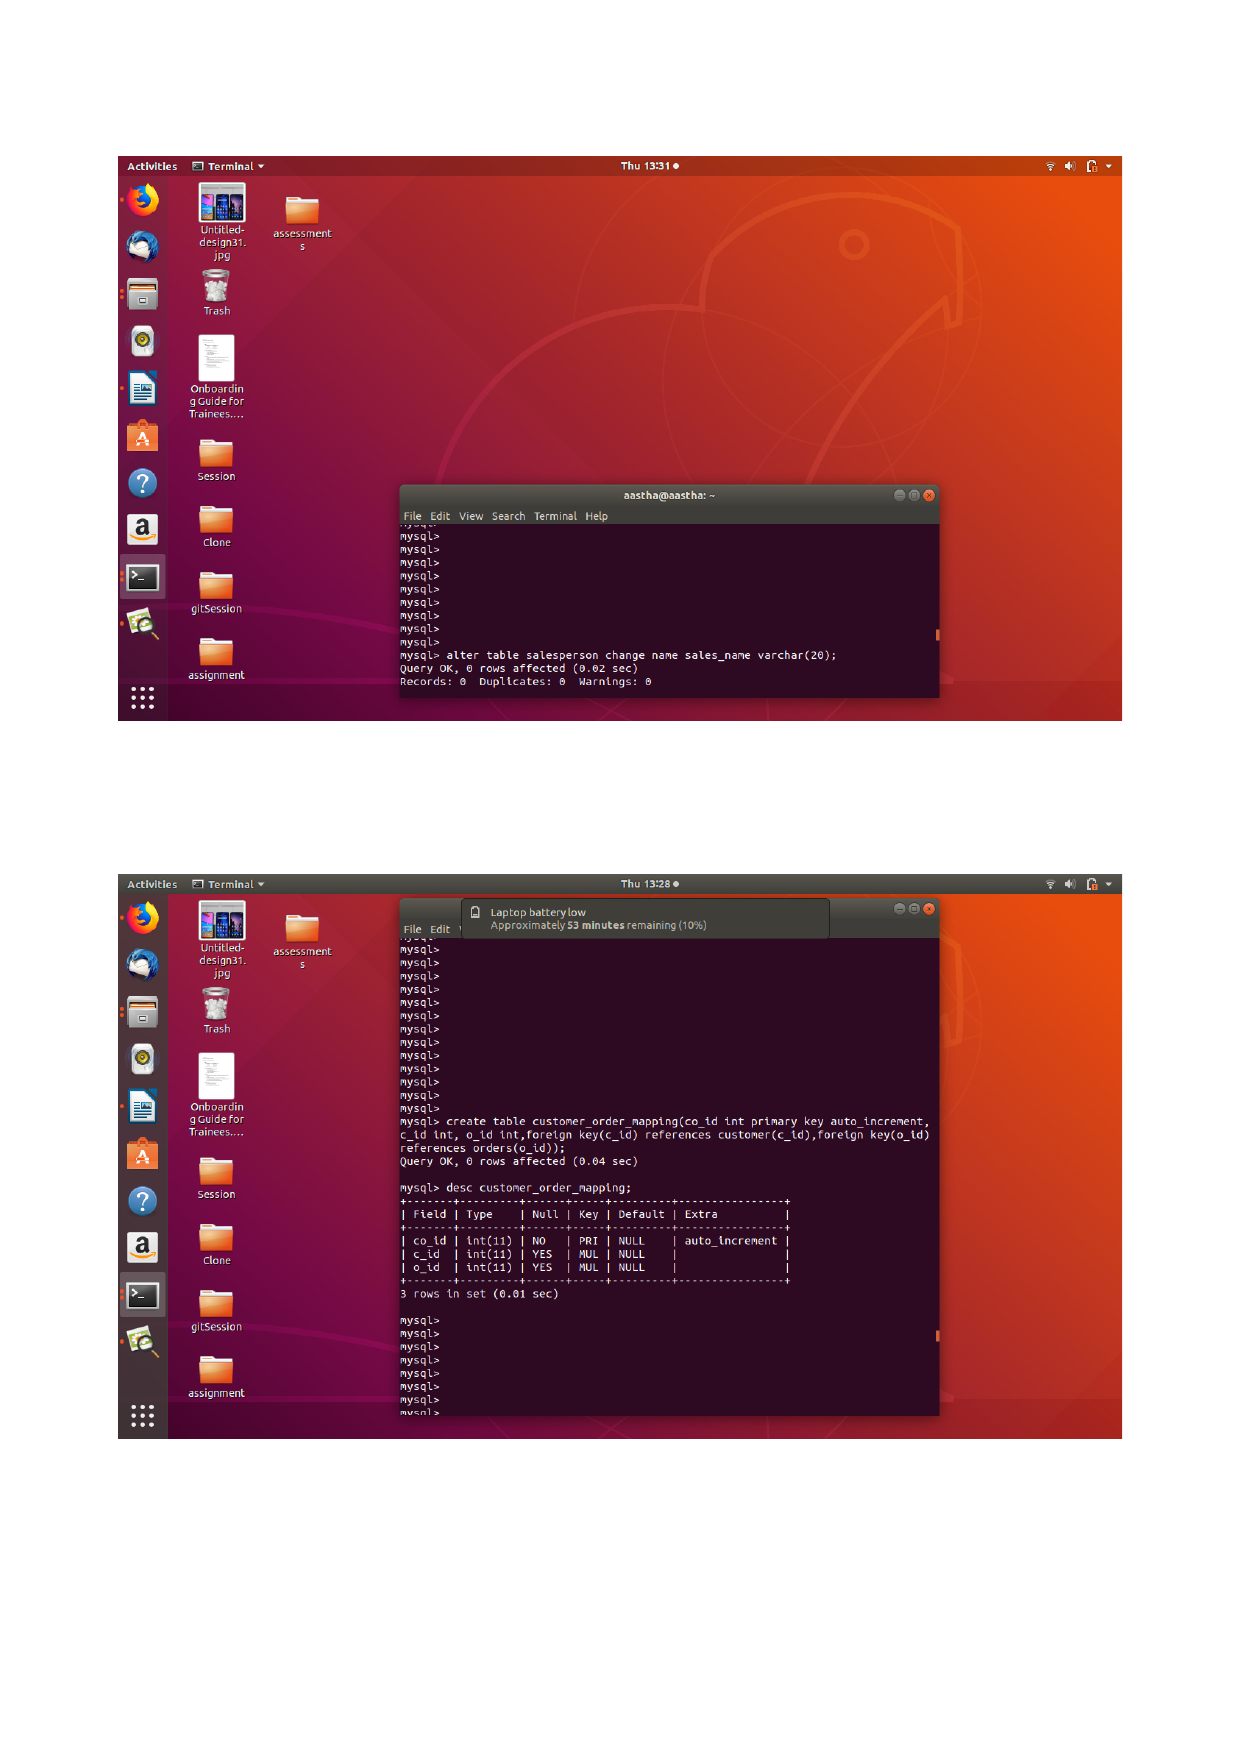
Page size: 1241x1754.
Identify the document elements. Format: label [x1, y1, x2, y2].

picture [118, 156, 1123, 721]
picture [118, 874, 1123, 1439]
